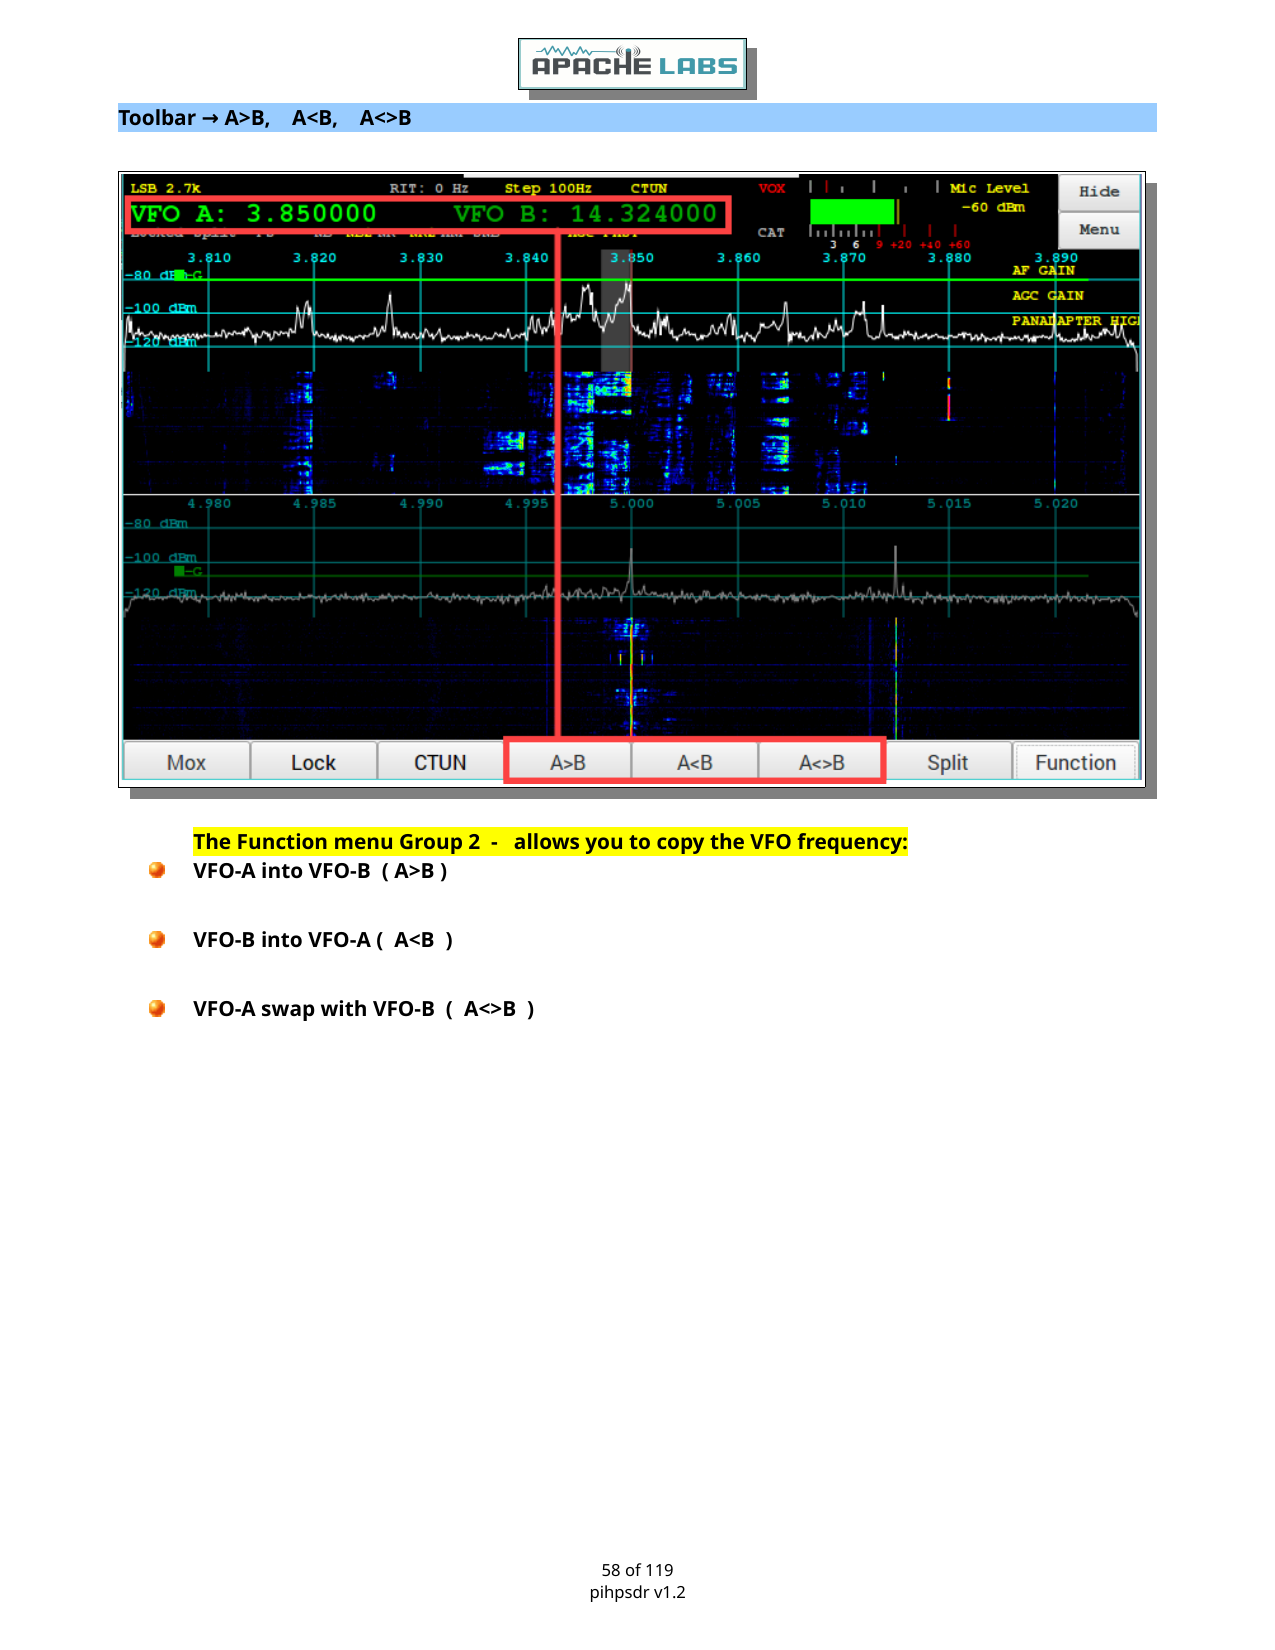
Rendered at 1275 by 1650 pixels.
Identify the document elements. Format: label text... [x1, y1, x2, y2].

subtitle Toolbar → A>B, A<B, A<>B [118, 103, 1157, 132]
list The Function menu Group 2 - allows you to copy the VFO frequency: [156, 827, 1157, 856]
picture [121, 174, 1142, 784]
list VFO-B into VFO-A ( A<B ) [148, 925, 1157, 953]
list VFO-A into VFO-B ( A>B ) [148, 856, 1157, 884]
picture [149, 1000, 165, 1017]
picture [149, 862, 165, 878]
list VFO-A swap with VFO-B ( A<>B ) [148, 994, 1157, 1023]
picture [521, 40, 744, 87]
picture [149, 931, 165, 948]
